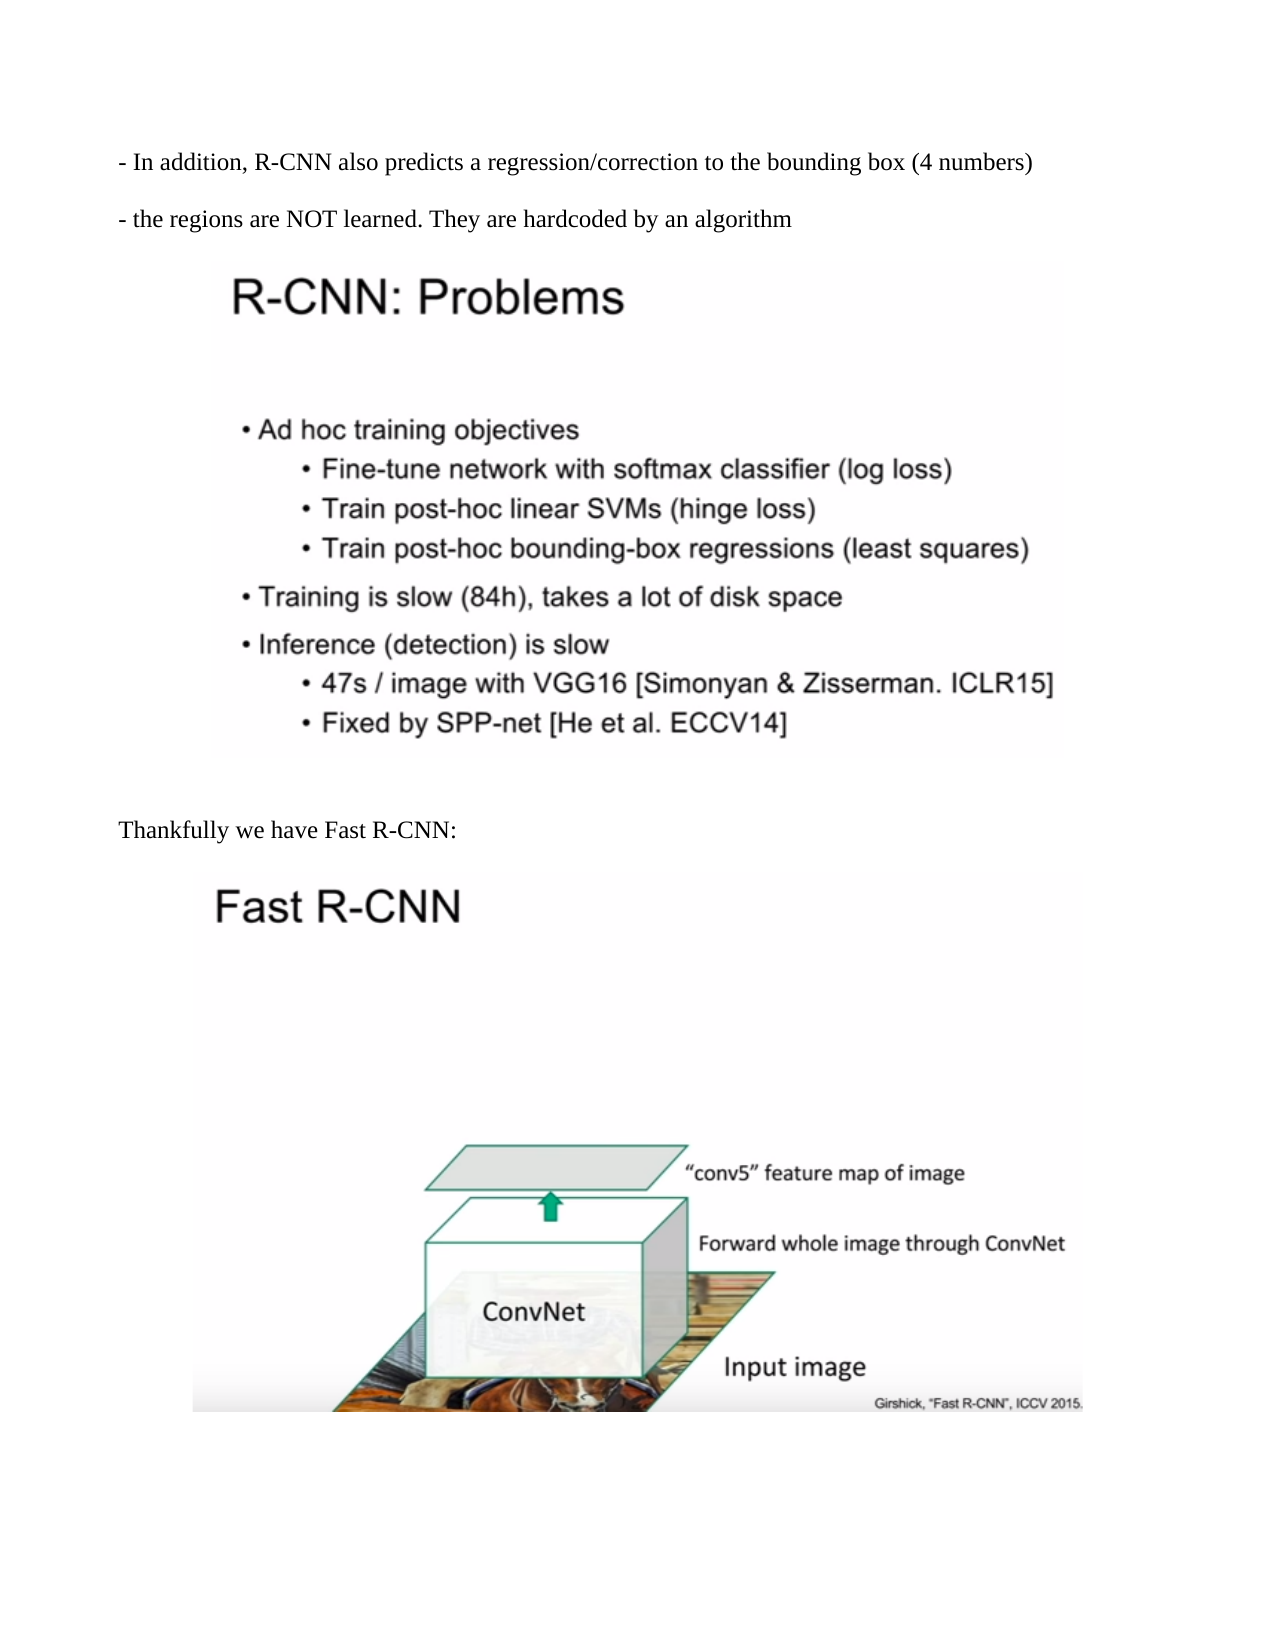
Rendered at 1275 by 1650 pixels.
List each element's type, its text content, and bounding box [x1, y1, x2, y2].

picture [210, 261, 1065, 758]
text - the regions are NOT learned. They are hardcoded by an algorithm [118, 204, 1157, 233]
text - In addition, R-CNN also predicts a regression/correction to the bounding box (4 numbers) [118, 147, 1157, 176]
text Thankfully we have Fast R-CNN: [118, 815, 1157, 844]
picture [192, 872, 1083, 1412]
